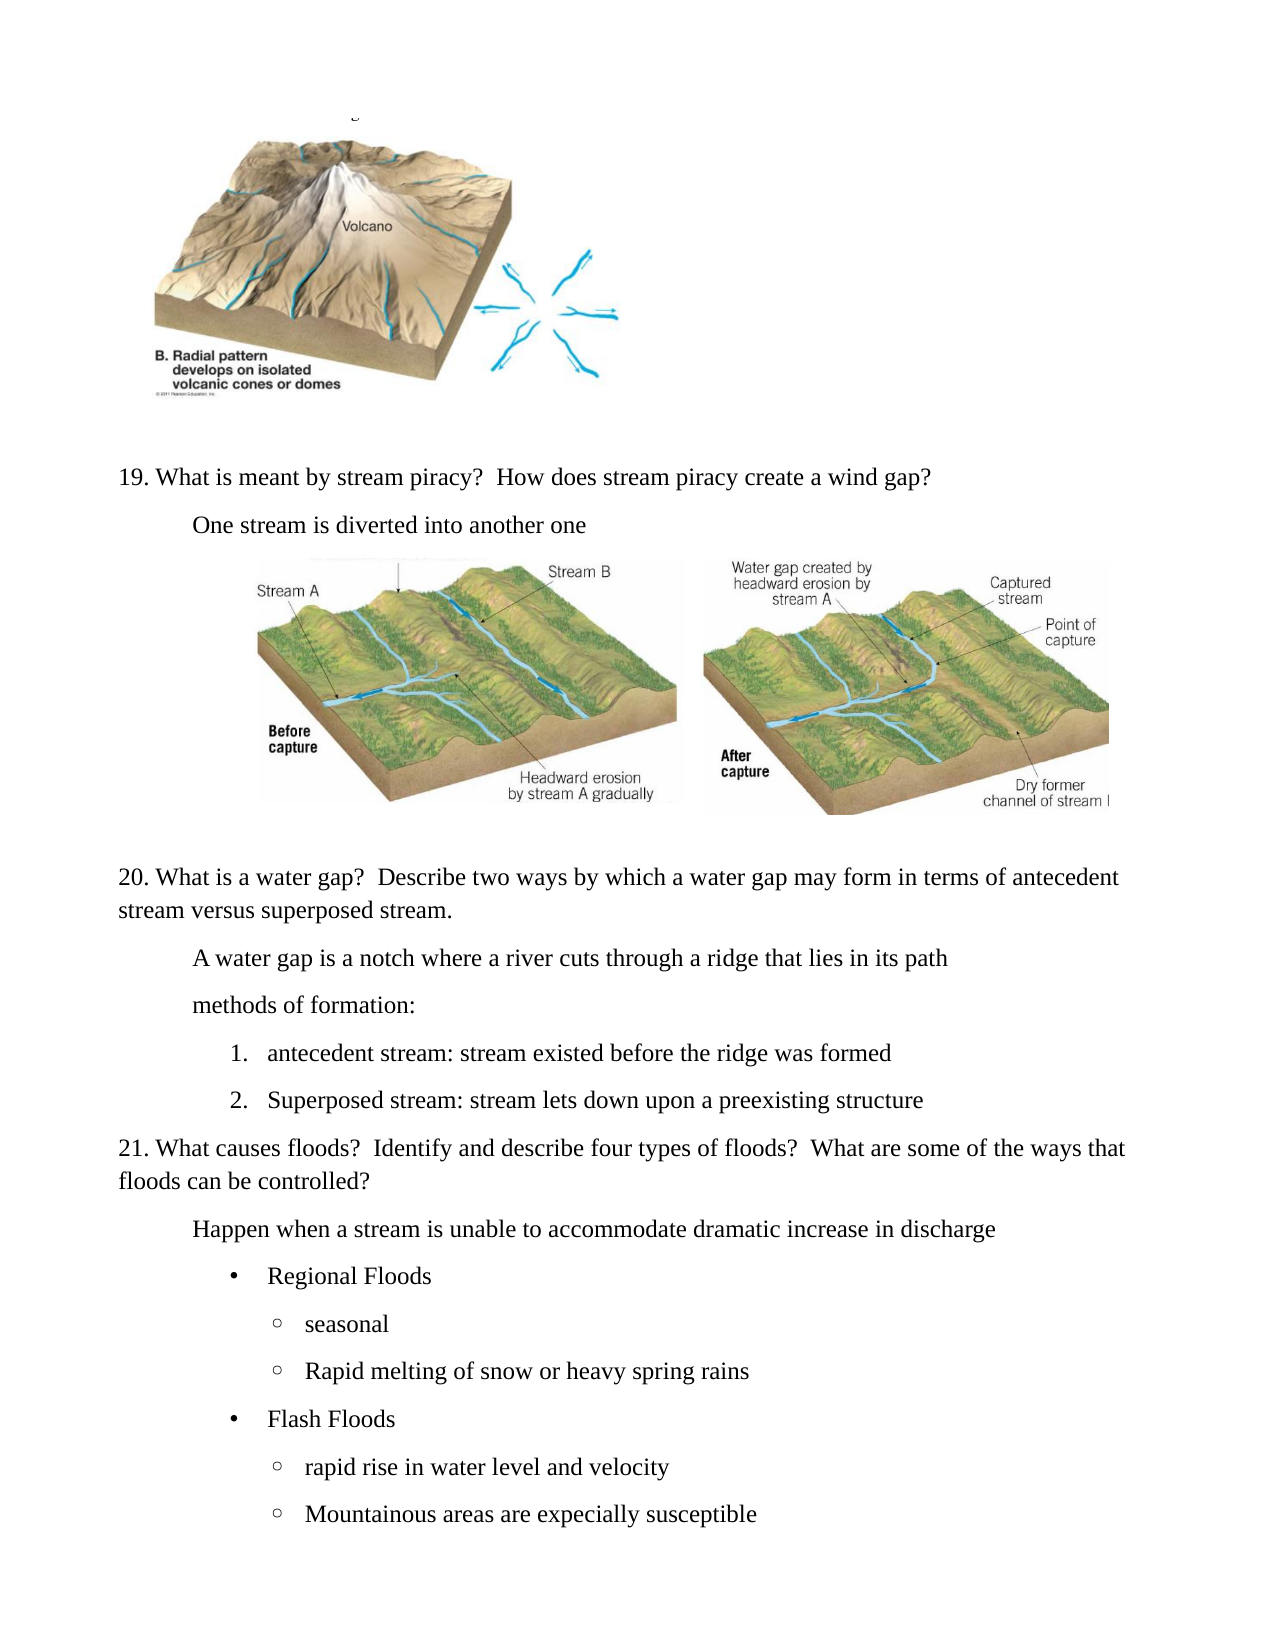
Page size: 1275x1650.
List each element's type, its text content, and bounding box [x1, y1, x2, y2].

picture [238, 558, 685, 803]
list Mountainous areas are expecially susceptible [267, 1499, 1157, 1528]
text One stream is diverted into another one [192, 510, 1157, 538]
list Rapid melting of snow or heavy spring rains [267, 1356, 1157, 1385]
text Happen when a stream is unable to accommodate dramatic increase in discharge [192, 1214, 1157, 1242]
list Flash Floods [229, 1404, 1157, 1433]
picture [700, 556, 1109, 815]
text 21. What causes floods? Identify and describe four types of floods? What are some of the ways that floods can be controlled? [118, 1133, 1157, 1195]
picture [146, 118, 626, 411]
text 20. What is a water gap? Describe two ways by which a water gap may form in terms of antecedent stream versus superposed stream. [118, 862, 1157, 924]
list seasonal [267, 1309, 1157, 1338]
list antecedent stream: stream existed before the ridge was formed [229, 1038, 1157, 1067]
list Regional Floods [229, 1261, 1157, 1290]
text 19. What is meant by stream piracy? How does stream piracy create a wind gap? [118, 462, 1157, 491]
list Superposed stream: stream lets down upon a preexisting structure [229, 1085, 1157, 1114]
list rapid rise in water level and velocity [267, 1452, 1157, 1480]
text methods of formation: [192, 990, 1157, 1019]
text A water gap is a notch where a river cuts through a ridge that lies in its path [192, 943, 1157, 971]
